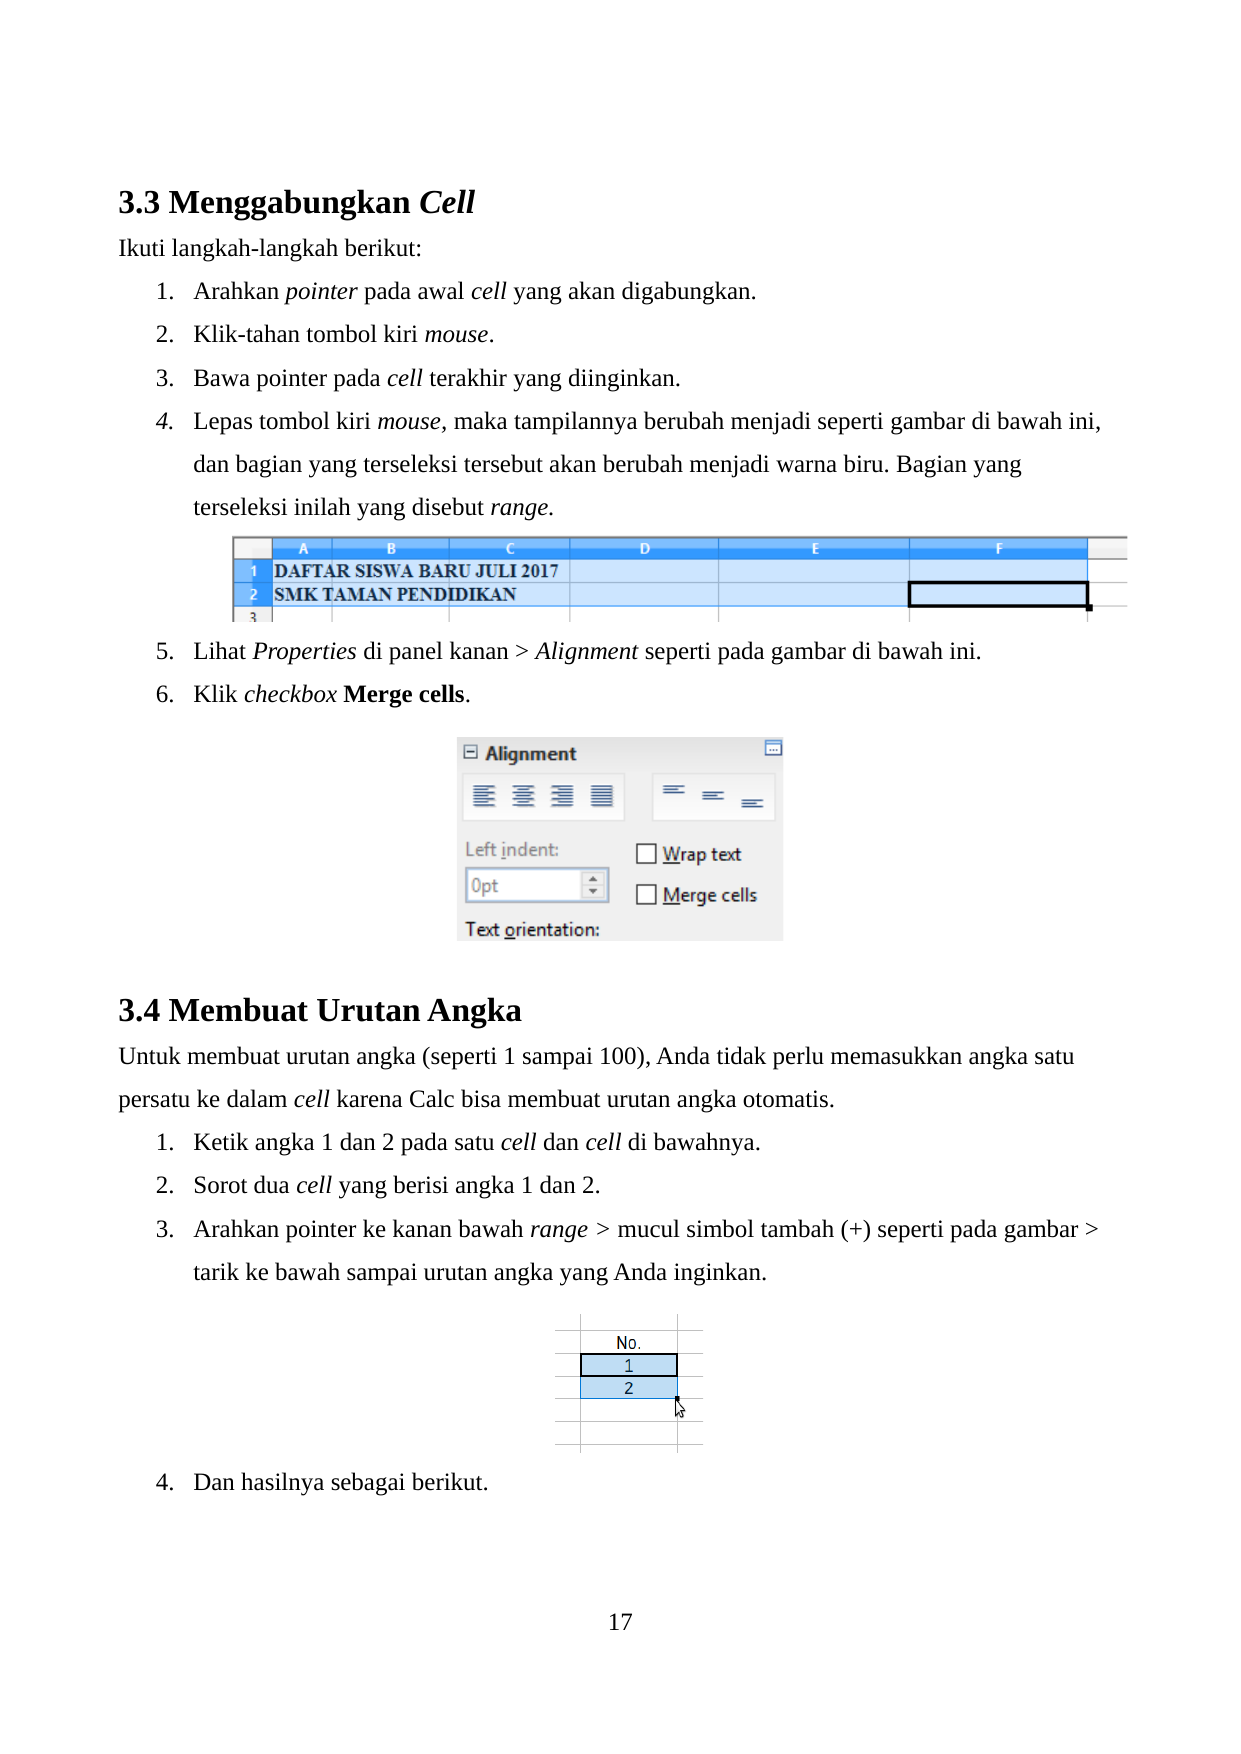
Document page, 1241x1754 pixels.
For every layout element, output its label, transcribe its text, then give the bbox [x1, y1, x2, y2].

list Ketik angka 1 dan 2 pada satu cell dan cell di bawahnya. [156, 1127, 1122, 1156]
list Untuk membuat urutan angka (seperti 1 sampai 100), Anda tidak perlu memasukkan angka satu persatu ke dalam cell karena Calc bisa membuat urutan angka otomatis. [118, 1041, 1122, 1113]
list Lihat Properties di panel kanan > Alignment seperti pada gambar di bawah ini. [156, 535, 1122, 665]
list Arahkan pointer ke kanan bawah range > mucul simbol tambah (+) seperti pada gambar > tarik ke bawah sampai urutan angka yang Anda inginkan. [156, 1214, 1122, 1286]
list Klik checkbox Merge cells. [156, 679, 1122, 708]
picture [555, 1314, 704, 1453]
picture [456, 737, 784, 941]
list Klik-tahan tombol kiri mouse. [156, 319, 1122, 348]
list Bawa pointer pada cell terakhir yang diinginkan. [156, 363, 1122, 391]
list Lepas tombol kiri mouse, maka tampilannya berubah menjadi seperti gambar di bawah ini, dan bagian yang terseleksi tersebut akan berubah menjadi warna biru. Bagian yang terseleksi inilah yang disebut range. [156, 406, 1122, 521]
subtitle 3.3 Menggabungkan Cell [118, 182, 1122, 221]
list Dan hasilnya sebagai berikut. [156, 1300, 1122, 1496]
picture [232, 535, 1128, 622]
list Arahkan pointer pada awal cell yang akan digabungkan. [156, 276, 1122, 305]
subtitle 3.4 Membuat Urutan Angka [118, 990, 1122, 1029]
list Sorot dua cell yang berisi angka 1 dan 2. [156, 1171, 1122, 1199]
list Ikuti langkah-langkah berikut: [118, 233, 1122, 262]
